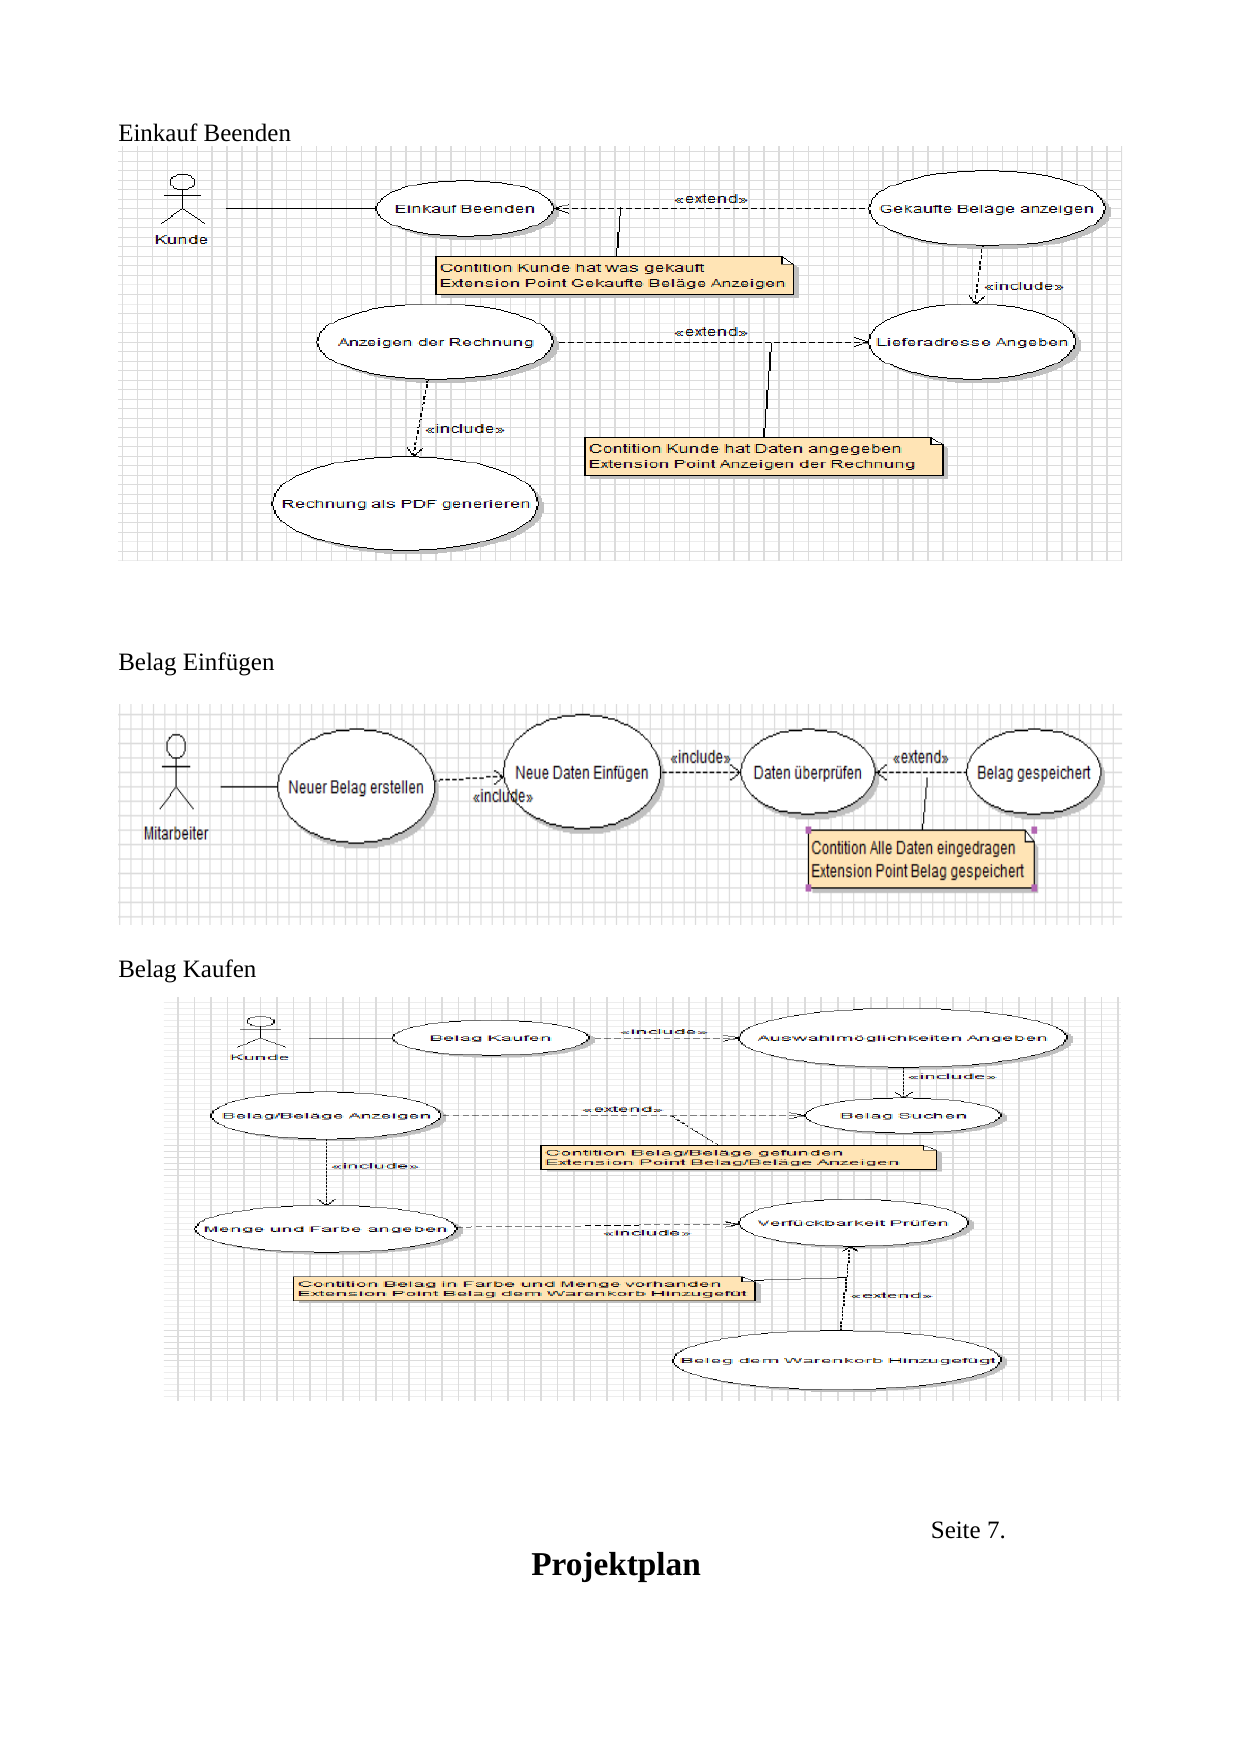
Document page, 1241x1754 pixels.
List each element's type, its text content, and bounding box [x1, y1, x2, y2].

text Belag Kaufen [118, 954, 1122, 982]
picture [118, 704, 1123, 925]
text Seite 7. [118, 1516, 1122, 1544]
picture [163, 997, 1121, 1401]
text Belag Einfügen [118, 647, 1122, 675]
picture [118, 146, 1123, 561]
text Einkauf Beenden [118, 118, 1122, 146]
text Projektplan [118, 1544, 1122, 1583]
